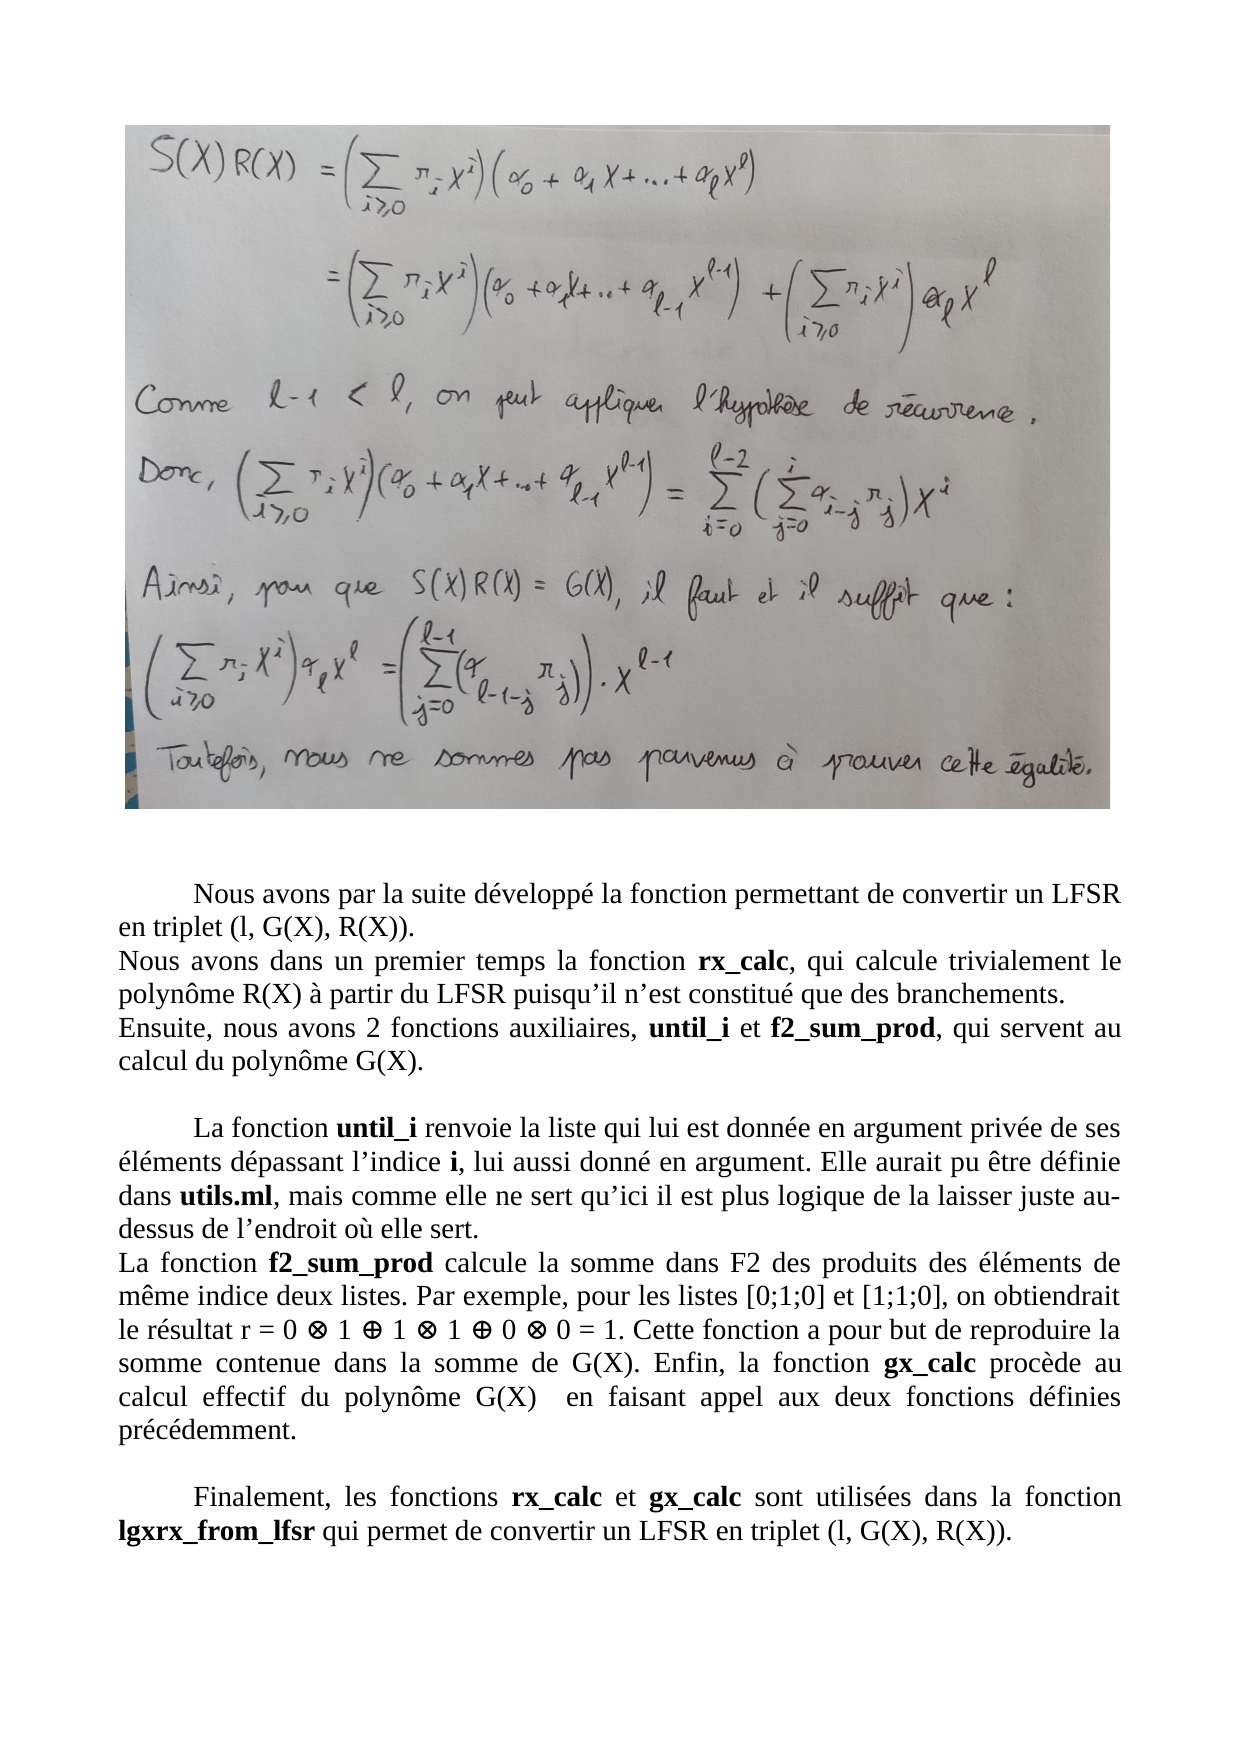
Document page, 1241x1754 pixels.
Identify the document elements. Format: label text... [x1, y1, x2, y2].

text Nous avons dans un premier temps la fonction rx_calc, qui calcule trivialement le polynôme R(X) à partir du LFSR puisqu’il n’est constitué que des branchements. [118, 943, 1122, 1010]
text Nous avons par la suite développé la fonction permettant de convertir un LFSR en triplet (l, G(X), R(X)). [118, 876, 1122, 943]
text Finalement, les fonctions rx_calc et gx_calc sont utilisées dans la fonction lgxrx_from_lfsr qui permet de convertir un LFSR en triplet (l, G(X), R(X)). [118, 1479, 1122, 1547]
text La fonction until_i renvoie la liste qui lui est donnée en argument privée de ses éléments dépassant l’indice i, lui aussi donné en argument. Elle aurait pu être définie dans utils.ml, mais comme elle ne sert qu’ici il est plus logique de la laisser juste au-dessus de l’endroit où elle sert. [118, 1111, 1122, 1245]
text La fonction f2_sum_prod calcule la somme dans F2 des produits des éléments de même indice deux listes. Par exemple, pour les listes [0;1;0] et [1;1;0], on obtiendrait le résultat r = 0 ⊗ 1 ⊕ 1 ⊗ 1 ⊕ 0 ⊗ 0 = 1. Cette fonction a pour but de reproduire la somme contenue dans la somme de G(X). Enfin, la fonction gx_calc procède au calcul effectif du polynôme G(X) en faisant appel aux deux fonctions définies précédemment. [118, 1245, 1122, 1446]
text Ensuite, nous avons 2 fonctions auxiliaires, until_i et f2_sum_prod, qui servent au calcul du polynôme G(X). [118, 1010, 1122, 1077]
